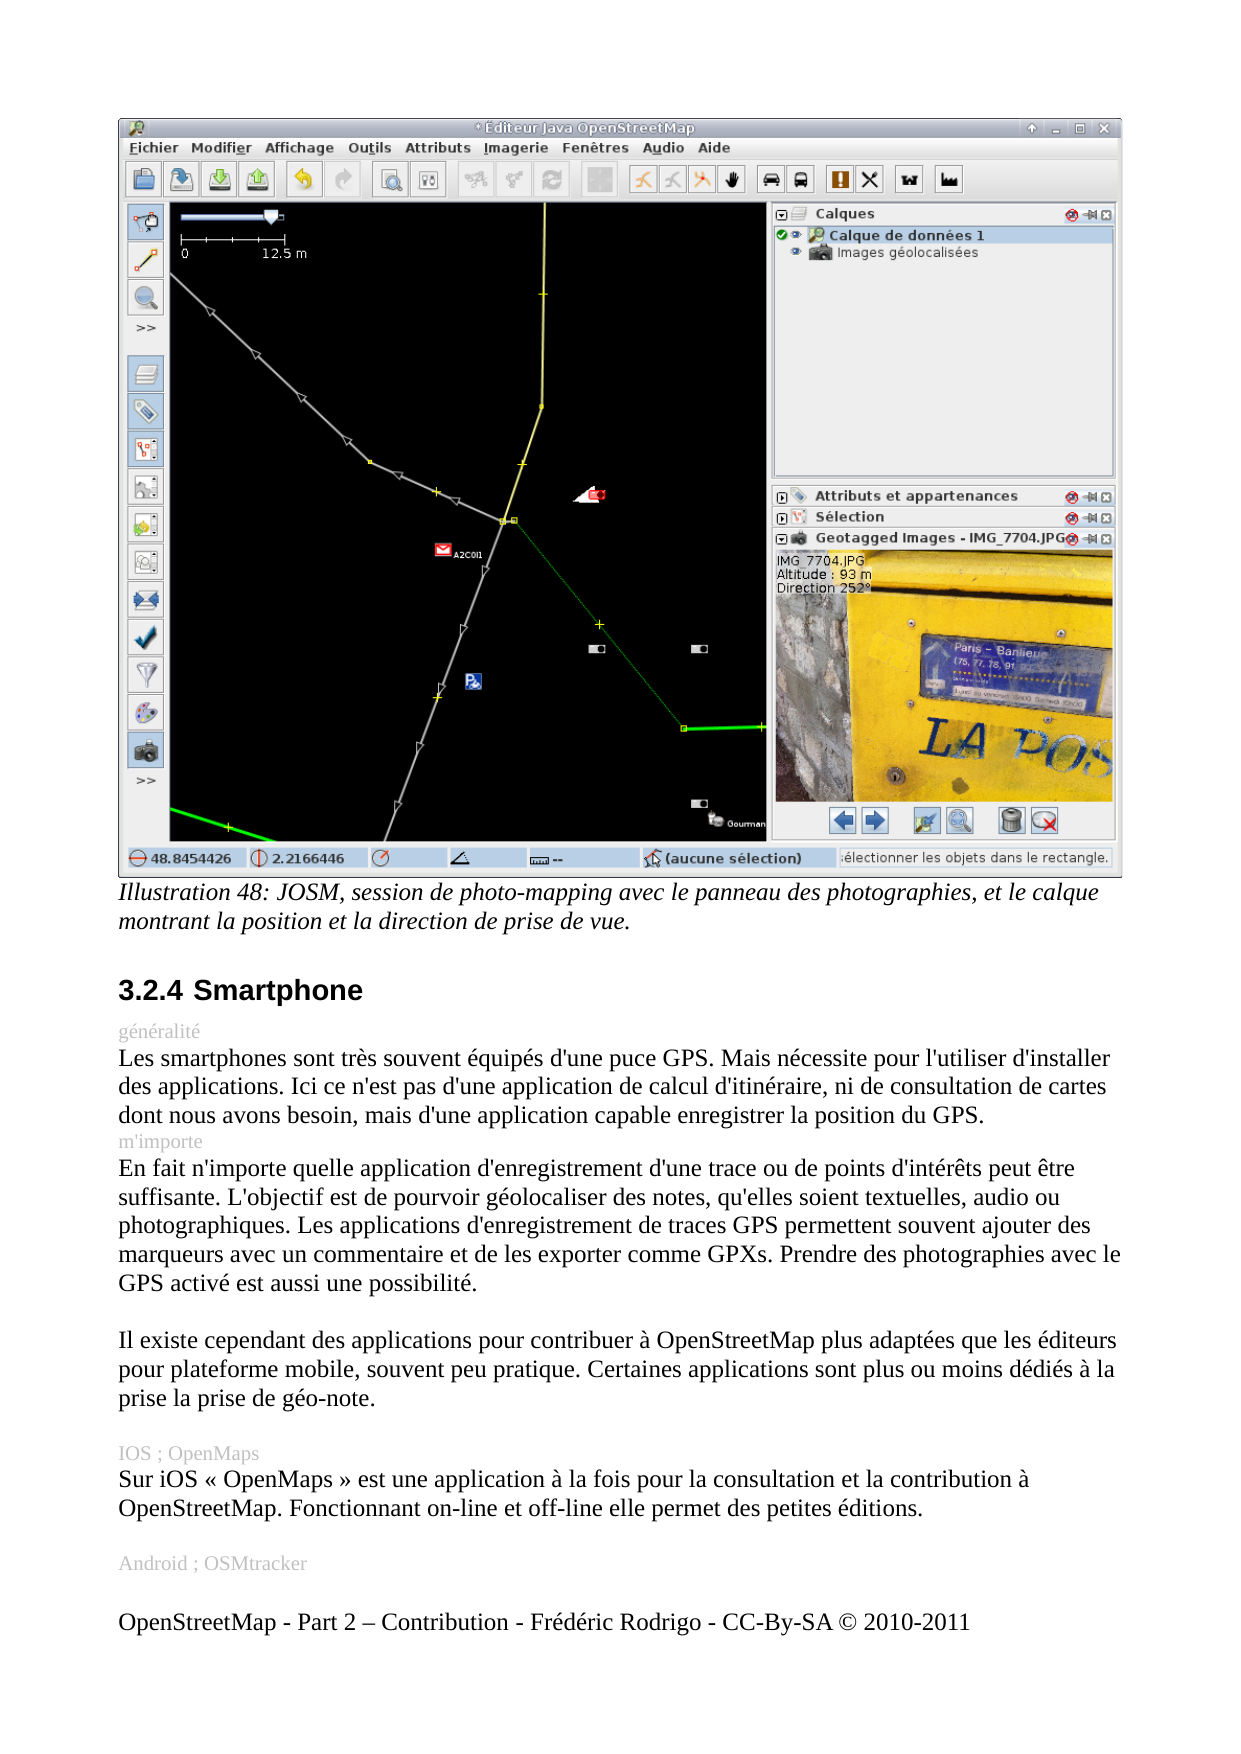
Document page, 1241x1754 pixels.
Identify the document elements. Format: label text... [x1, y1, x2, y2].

text Sur iOS « OpenMaps » est une application à la fois pour la consultation et la contribution à OpenStreetMap. Fonctionnant on-line et off-line elle permet des petites éditions. [118, 1464, 1122, 1522]
text Android ; OSMtracker [118, 1551, 1122, 1575]
text IOS ; OpenMaps [118, 1440, 1122, 1464]
text Illustration 48: JOSM, session de photo-mapping avec le panneau des photographies, et le calque montrant la position et la direction de prise de vue. [118, 878, 1122, 935]
text généralité [118, 1018, 1122, 1043]
picture [118, 118, 1123, 878]
text Les smartphones sont très souvent équipés d'une puce GPS. Mais nécessite pour l'utiliser d'installer des applications. Ici ce n'est pas d'une application de calcul d'itinéraire, ni de consultation de cartes dont nous avons besoin, mais d'une application capable enregistrer la position du GPS. [118, 1043, 1122, 1129]
subtitle Smartphone [118, 972, 1122, 1006]
text Il existe cependant des applications pour contribuer à OpenStreetMap plus adaptées que les éditeurs pour plateforme mobile, souvent peu pratique. Certaines applications sont plus ou moins dédiés à la prise la prise de géo-note. [118, 1325, 1122, 1412]
text m'importe [118, 1129, 1122, 1153]
text En fait n'importe quelle application d'enregistrement d'une trace ou de points d'intérêts peut être suffisante. L'objectif est de pourvoir géolocaliser des notes, qu'elles soient textuelles, audio ou photographiques. Les applications d'enregistrement de traces GPS permettent souvent ajouter des marqueurs avec un commentaire et de les exporter comme GPXs. Prendre des photographies avec le GPS activé est aussi une possibilité. [118, 1153, 1122, 1297]
